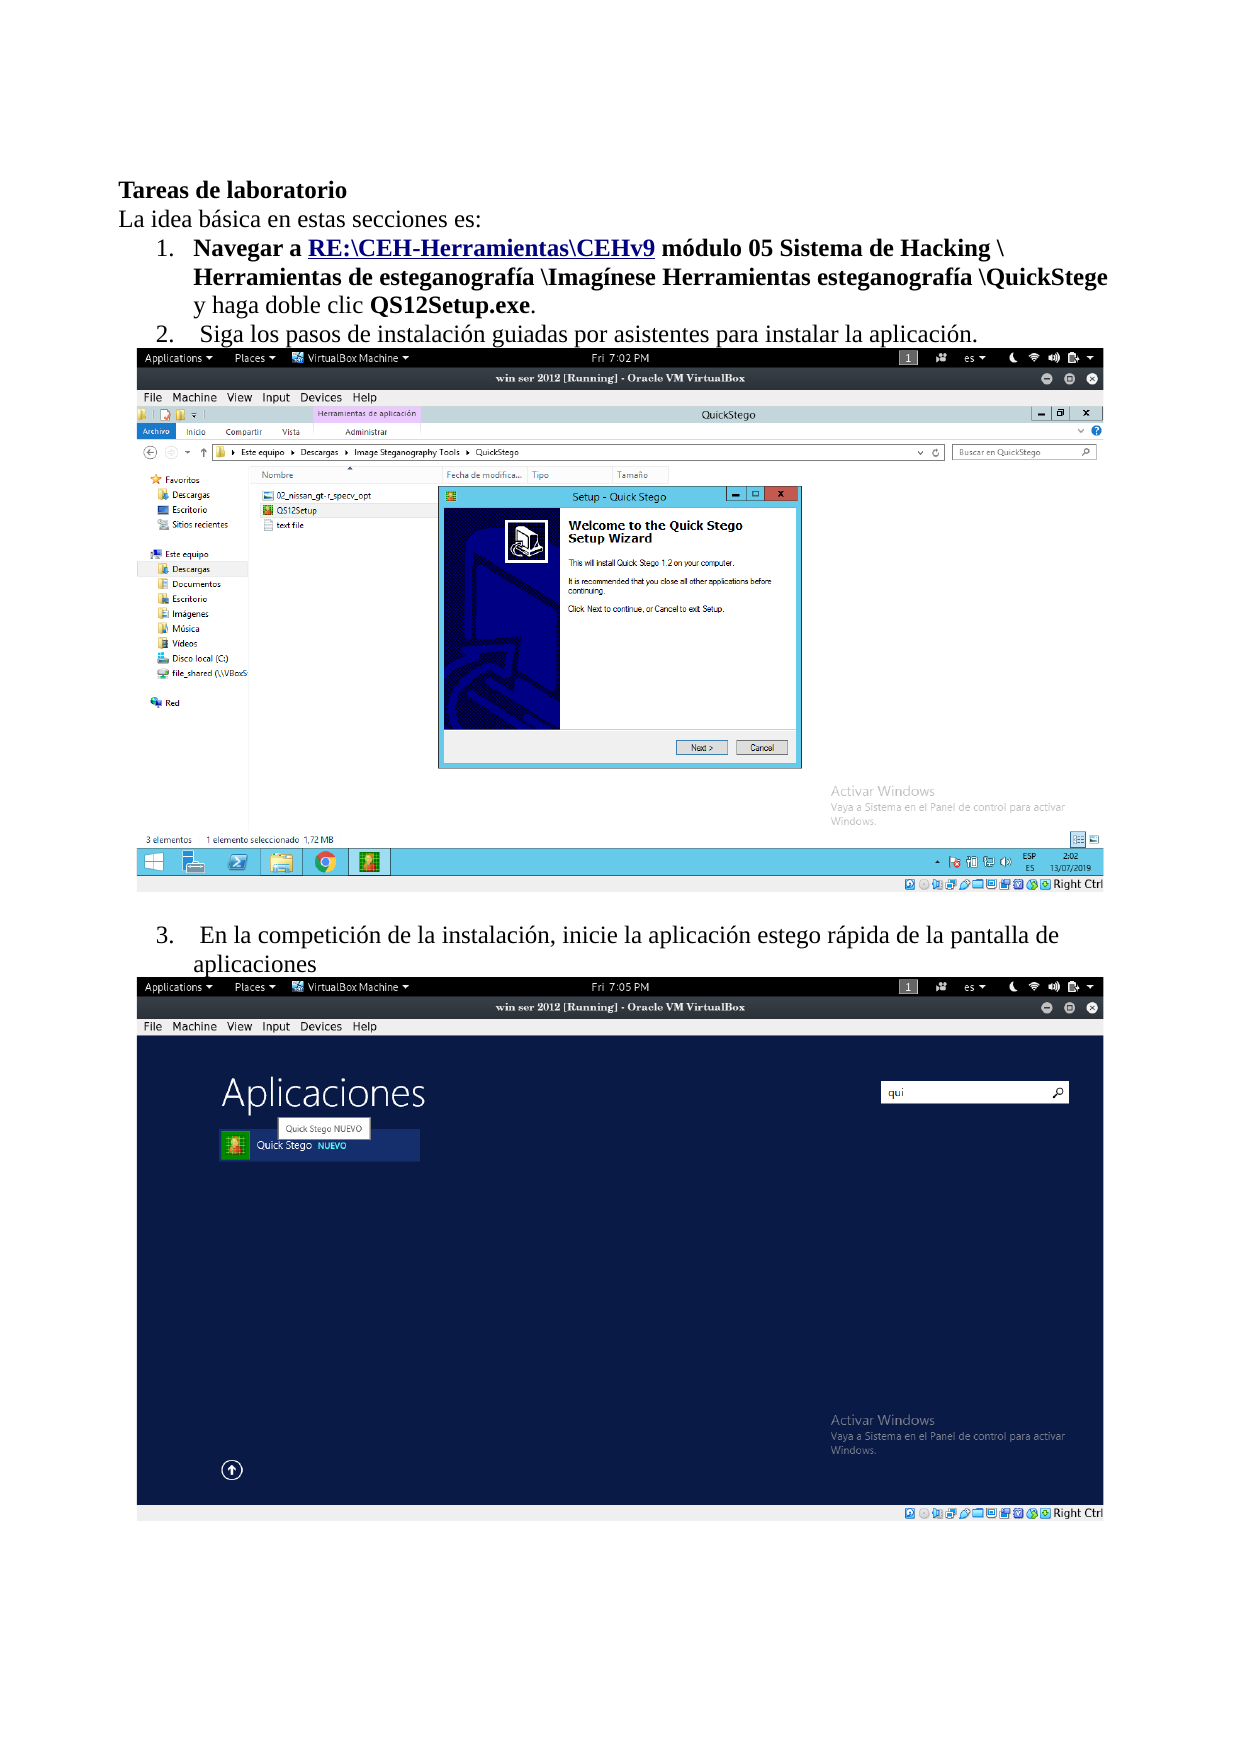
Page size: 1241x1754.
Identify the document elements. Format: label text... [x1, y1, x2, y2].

text Tareas de laboratorio [118, 176, 1122, 204]
list Siga los pasos de instalación guiadas por asistentes para instalar la aplicación. [156, 319, 1122, 348]
picture [136, 977, 1104, 1521]
list En la competición de la instalación, inicie la aplicación estego rápida de la pantalla de aplicaciones [156, 920, 1122, 978]
list Navegar a RE:\CEH-Herramientas\CEHv9 módulo 05 Sistema de Hacking \Herramientas de esteganografía \Imagínese Herramientas esteganografía \QuickStege y haga doble clic QS12Setup.exe. [156, 233, 1122, 319]
text La idea básica en estas secciones es: [118, 204, 1122, 233]
picture [136, 348, 1104, 892]
